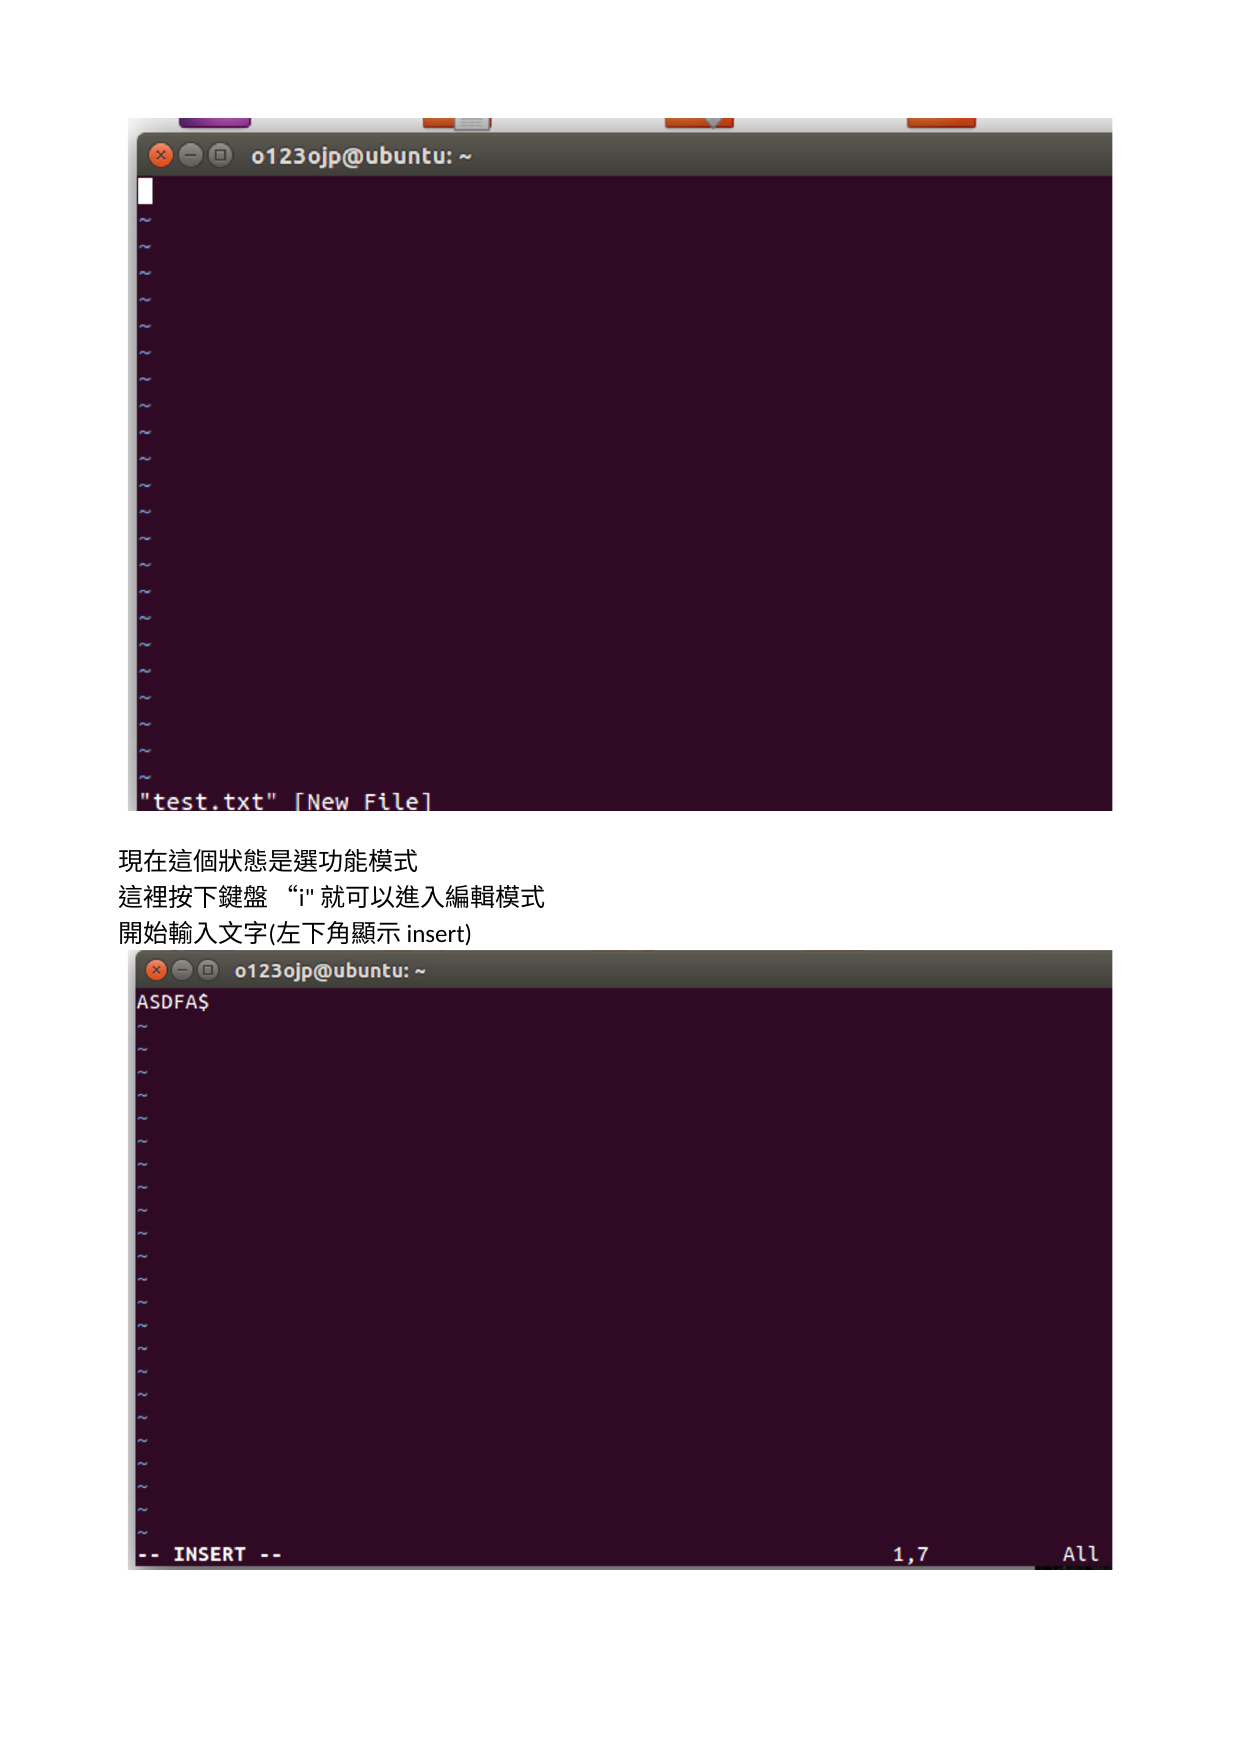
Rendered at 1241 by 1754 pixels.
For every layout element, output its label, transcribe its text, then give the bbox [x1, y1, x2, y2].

text 這裡按下鍵盤 “i" 就可以進入編輯模式 [118, 878, 1122, 914]
text 開始輸入文字(左下角顯示 insert) [118, 914, 1122, 950]
text 現在這個狀態是選功能模式 [118, 841, 1122, 878]
picture [127, 118, 1113, 811]
picture [127, 950, 1113, 1570]
